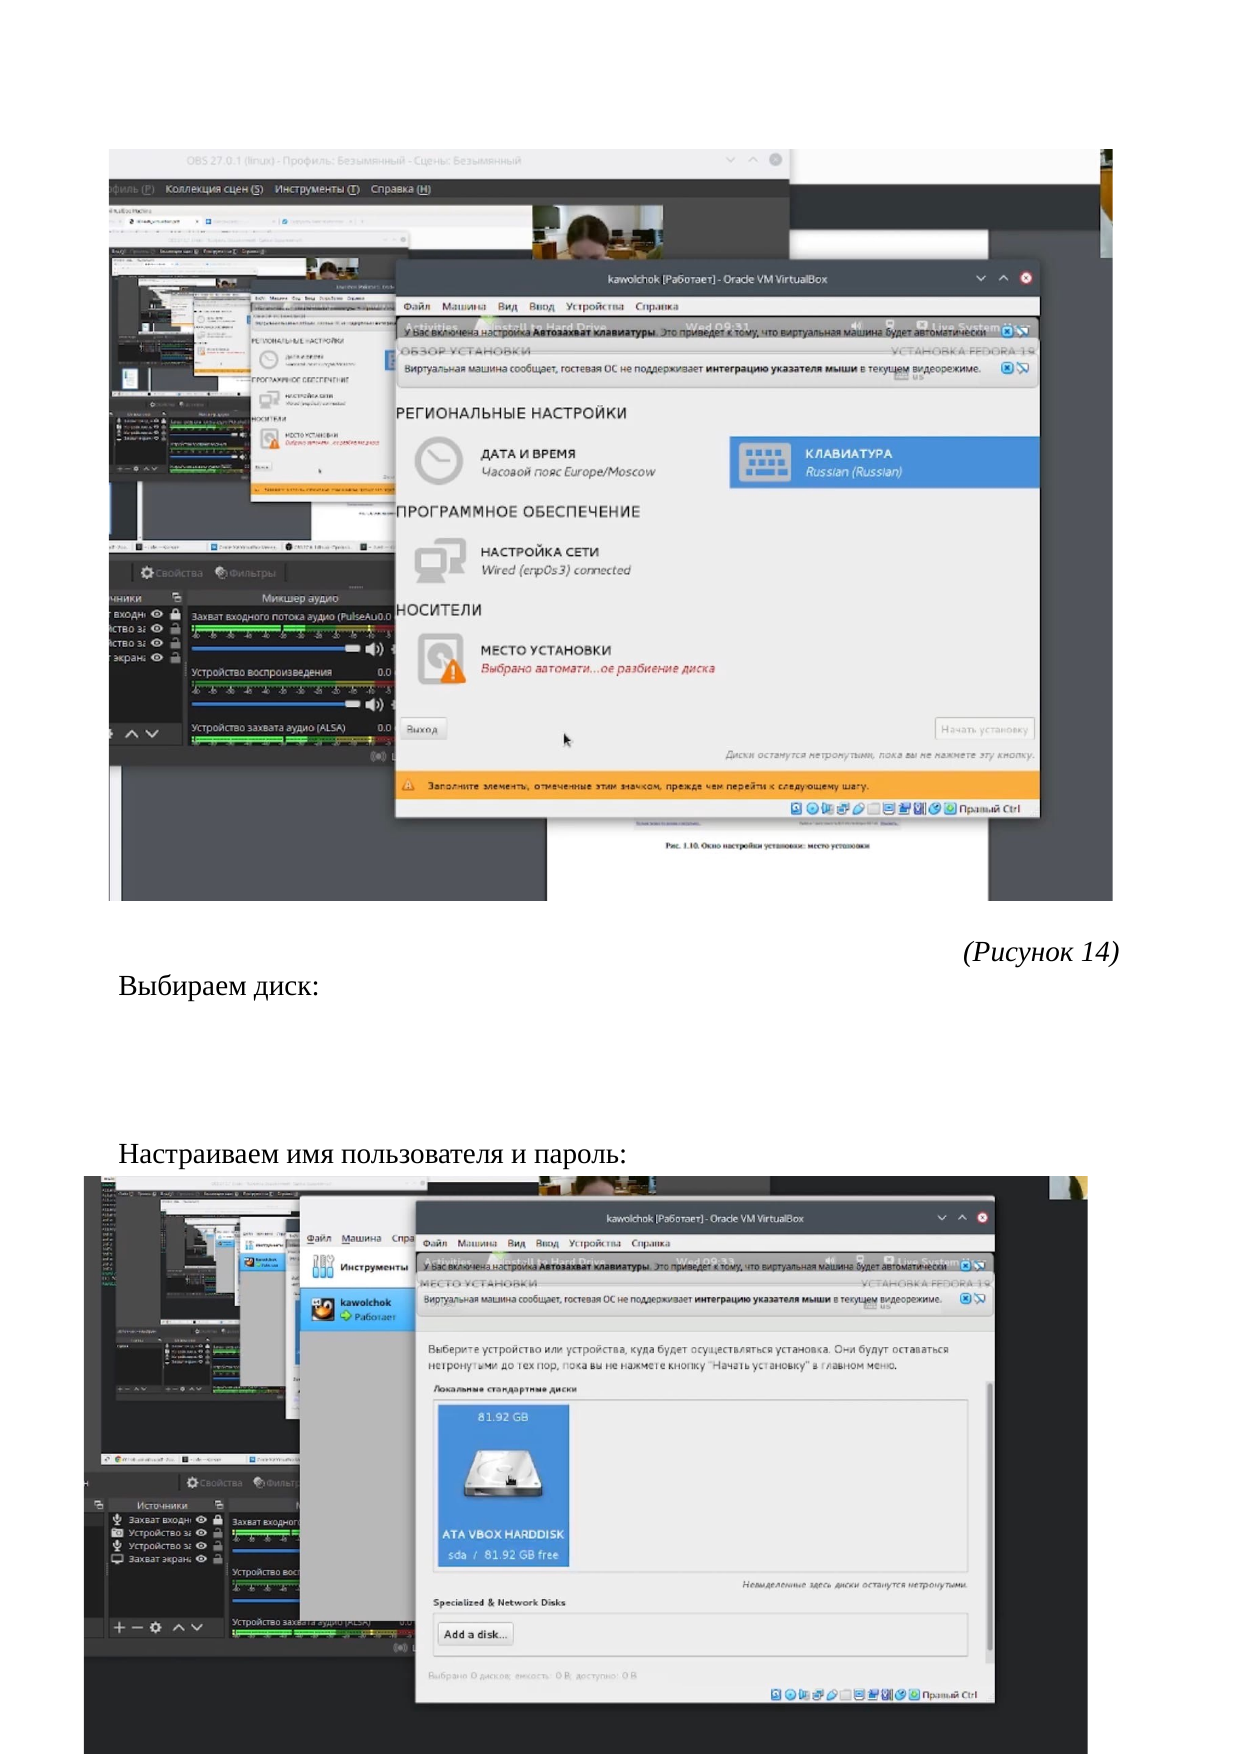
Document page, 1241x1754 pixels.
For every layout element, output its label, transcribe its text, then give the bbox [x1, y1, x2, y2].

picture [83, 1176, 1088, 1754]
picture [108, 149, 1113, 901]
text Выбираем диск: [118, 968, 1122, 1002]
text (Рисунок 14) [118, 934, 1122, 968]
text Настраиваем имя пользователя и пароль: [118, 1136, 1122, 1169]
